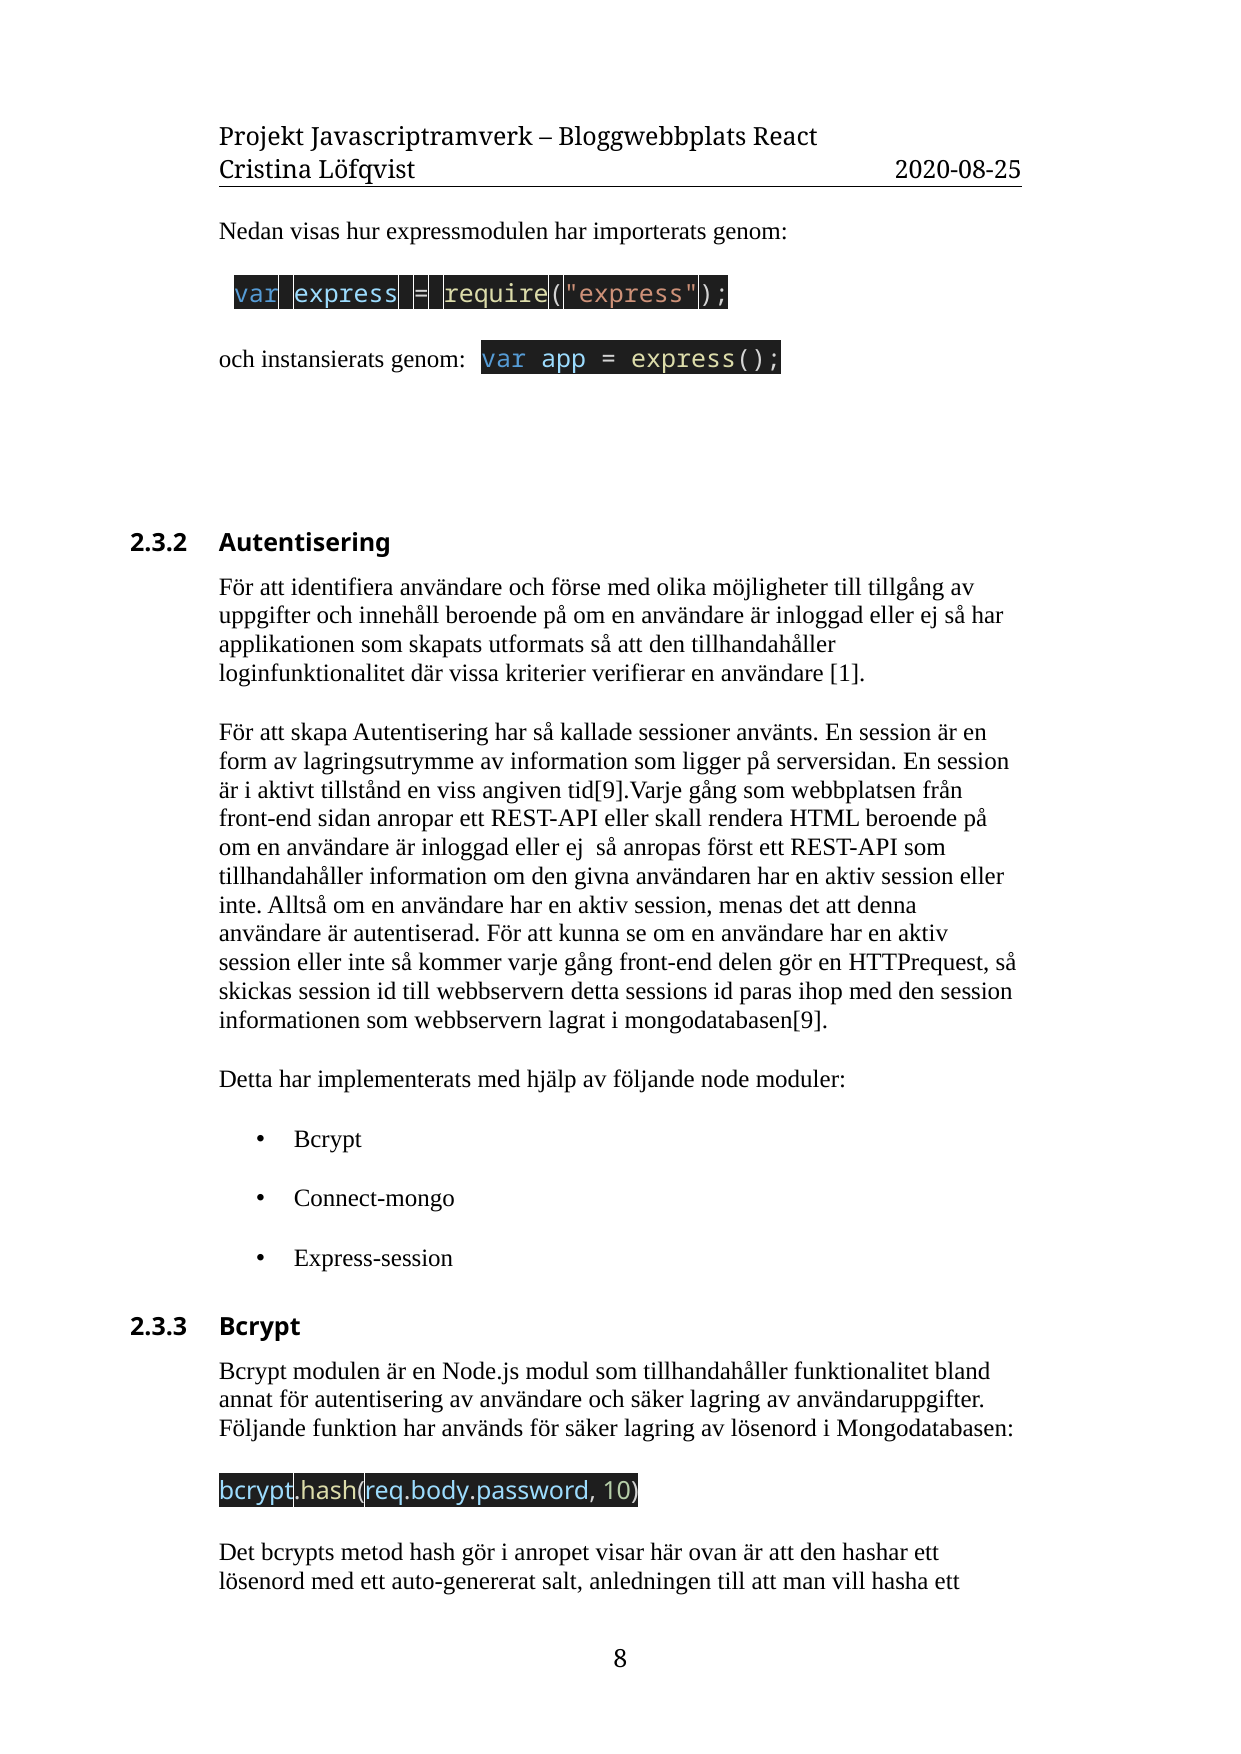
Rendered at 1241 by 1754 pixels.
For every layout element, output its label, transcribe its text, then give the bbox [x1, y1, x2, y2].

list Bcrypt [256, 1124, 1022, 1152]
text Detta har implementerats med hjälp av följande node moduler: [218, 1064, 1022, 1093]
list Express-session [256, 1243, 1022, 1271]
text och instansierats genom: var app = express(); [218, 340, 1022, 374]
text Nedan visas hur expressmodulen har importerats genom: [218, 216, 1022, 245]
text var express = require("express"); [218, 275, 1022, 309]
text Bcrypt modulen är en Node.js modul som tillhandahåller funktionalitet bland annat för autentisering av användare och säker lagring av användaruppgifter. Följande funktion har används för säker lagring av lösenord i Mongodatabasen: [218, 1356, 1022, 1442]
text För att skapa Autentisering har så kallade sessioner använts. En session är en form av lagringsutrymme av information som ligger på serversidan. En session är i aktivt tillstånd en viss angiven tid[9].Varje gång som webbplatsen från front-end sidan anropar ett REST-API eller skall rendera HTML beroende på om en användare är inloggad eller ej så anropas först ett REST-API som tillhandahåller information om den givna användaren har en aktiv session eller inte. Alltså om en användare har en aktiv session, menas det att denna användare är autentiserad. För att kunna se om en användare har en aktiv session eller inte så kommer varje gång front-end delen gör en HTTPrequest, så skickas session id till webbservern detta sessions id paras ihop med den session informationen som webbservern lagrat i mongodatabasen[9]. [218, 717, 1022, 1033]
subtitle Autentisering [130, 524, 1022, 558]
text bcrypt.hash(req.body.password, 10) [218, 1473, 1022, 1507]
list Connect-mongo [256, 1183, 1022, 1212]
text För att identifiera användare och förse med olika möjligheter till tillgång av uppgifter och innehåll beroende på om en användare är inloggad eller ej så har applikationen som skapats utformats så att den tillhandahåller loginfunktionalitet där vissa kriterier verifierar en användare [1]. [218, 572, 1022, 687]
subtitle Bcrypt [130, 1309, 1022, 1343]
text Det bcrypts metod hash gör i anropet visar här ovan är att den hashar ett lösenord med ett auto-genererat salt, anledningen till att man vill hasha ett [218, 1537, 1022, 1595]
